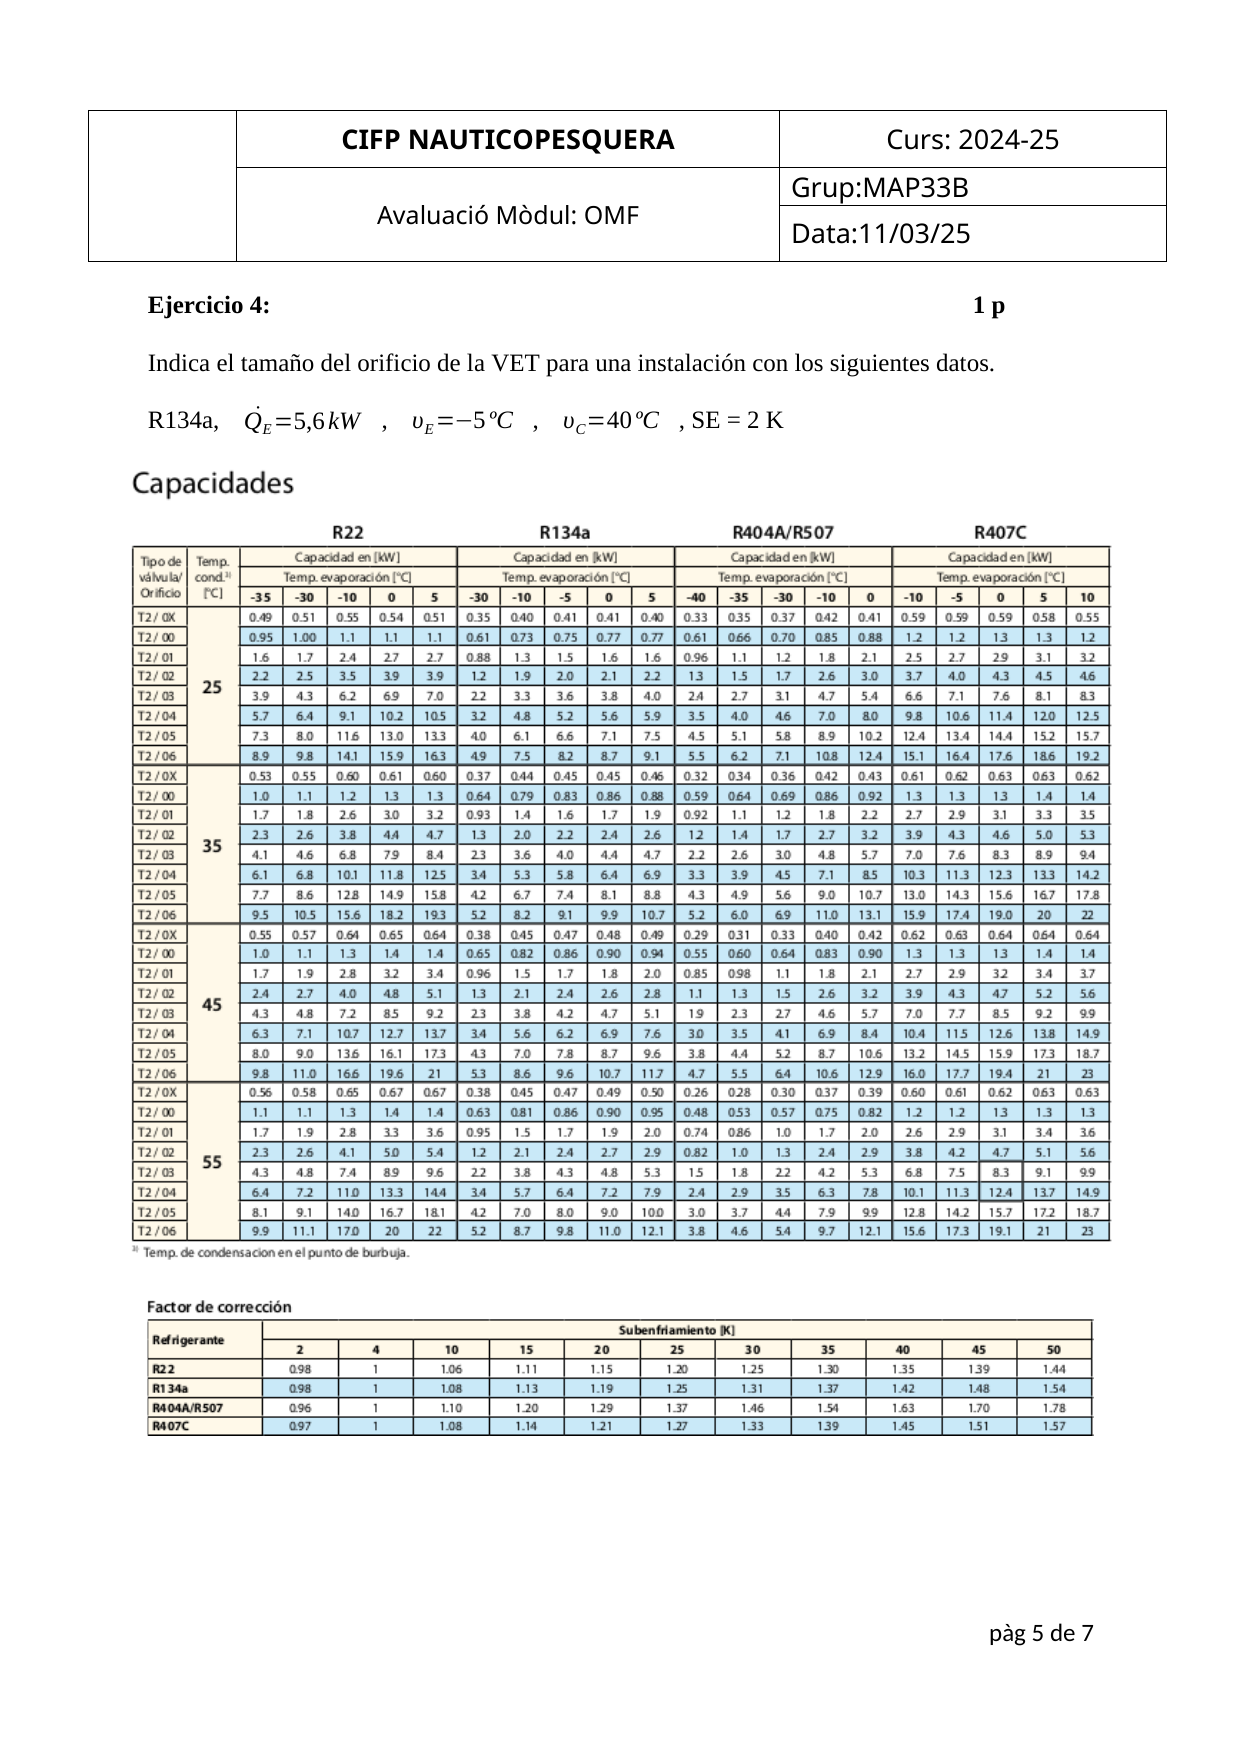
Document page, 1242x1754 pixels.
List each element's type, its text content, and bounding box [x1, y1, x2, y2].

text R134a, , , , SE = 2 K [148, 405, 1094, 438]
text Indica el tamaño del orificio de la VET para una instalación con los siguientes datos. [148, 348, 1094, 377]
text Ejercicio 4: 1 p [148, 290, 1094, 319]
picture [147, 1300, 1094, 1436]
picture [118, 466, 1123, 1270]
